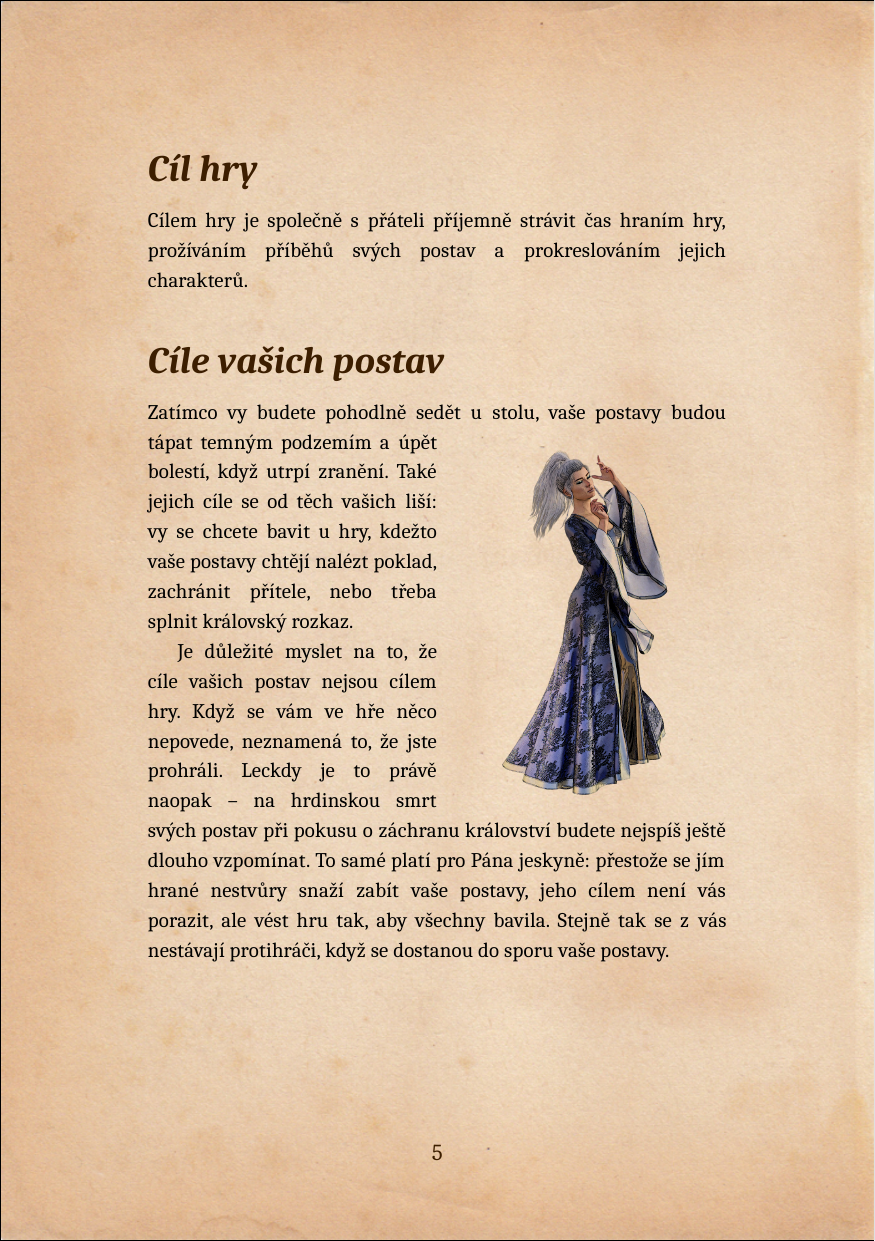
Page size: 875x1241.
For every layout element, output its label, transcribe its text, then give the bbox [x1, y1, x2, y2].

subtitle Cíl hry [148, 148, 726, 191]
picture [1, 1, 874, 1240]
text Zatímco vy budete pohodlně sedět u⁠ stolu, vaše postavy budou tápat temným podzemím a⁠ úpět bolestí, když utrpí zranění. Také jejich cíle se od těch vašich liší: vy se chcete bavit u⁠ hry, kdežto vaše postavy chtějí nalézt poklad, zachránit přítele, nebo třeba splnit královský rozkaz. Je důležité myslet na to, že cíle vašich postav nejsou cílem hry. Když se vám ve hře něco nepovede, neznamená to, že jste prohráli. Leckdy je to právě naopak – na hrdinskou smrt svých postav při pokusu o⁠ záchranu království budete nejspíš ještě dlouho vzpomínat. To samé platí pro Pána jeskyně: přestože se jím hrané nestvůry snaží zabít vaše postavy, jeho cílem není vás porazit, ale vést hru tak, aby všechny bavila. Stejně tak se z⁠ vás nestávají protihráči, když se dostanou do sporu vaše postavy. [148, 400, 726, 962]
text Cílem hry je společně s⁠ přáteli příjemně strávit čas hraním hry, prožíváním příběhů svých postav a⁠ prokreslováním jejich charakterů. [148, 208, 726, 292]
subtitle Cíle vašich postav [148, 339, 726, 383]
